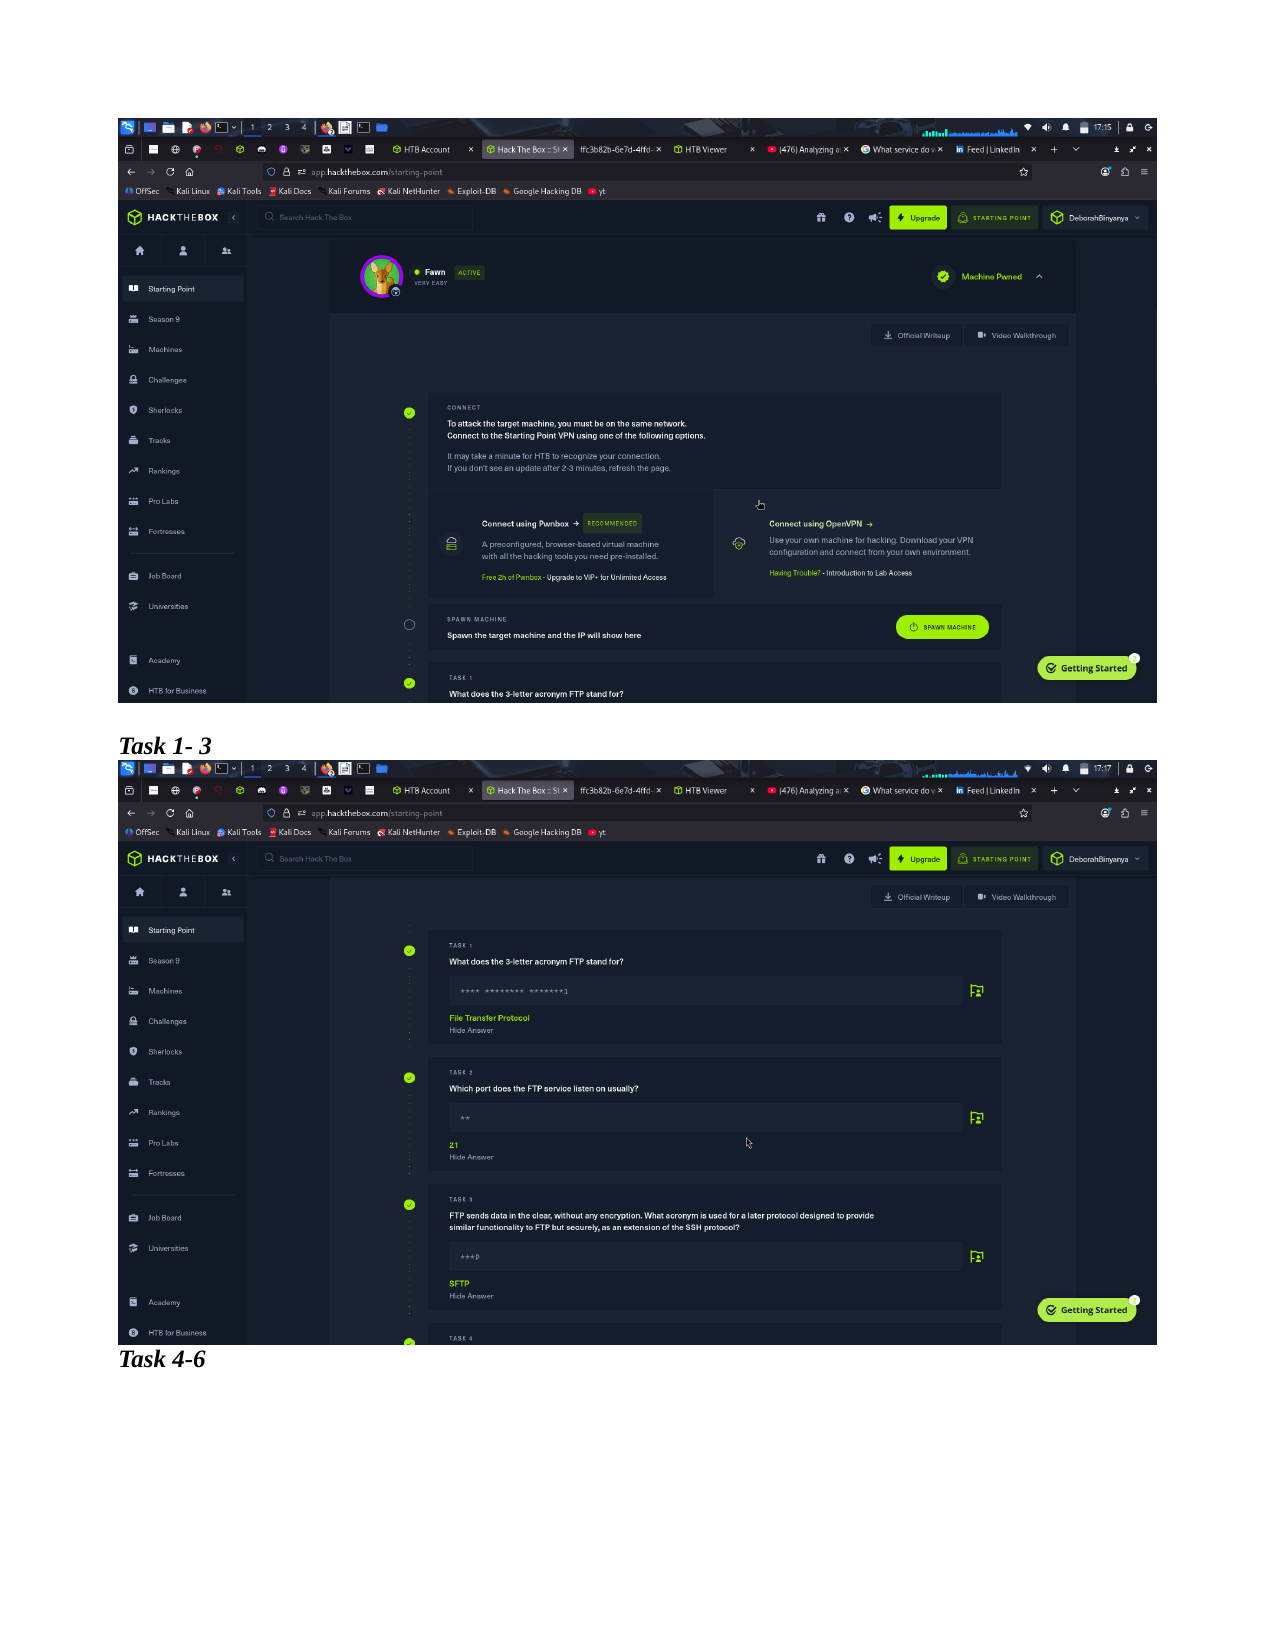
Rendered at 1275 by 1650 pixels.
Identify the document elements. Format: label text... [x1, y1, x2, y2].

picture [118, 760, 1157, 1345]
text Task 4-6 [118, 1345, 1157, 1373]
picture [118, 118, 1157, 703]
text Task 1- 3 [118, 731, 1157, 760]
